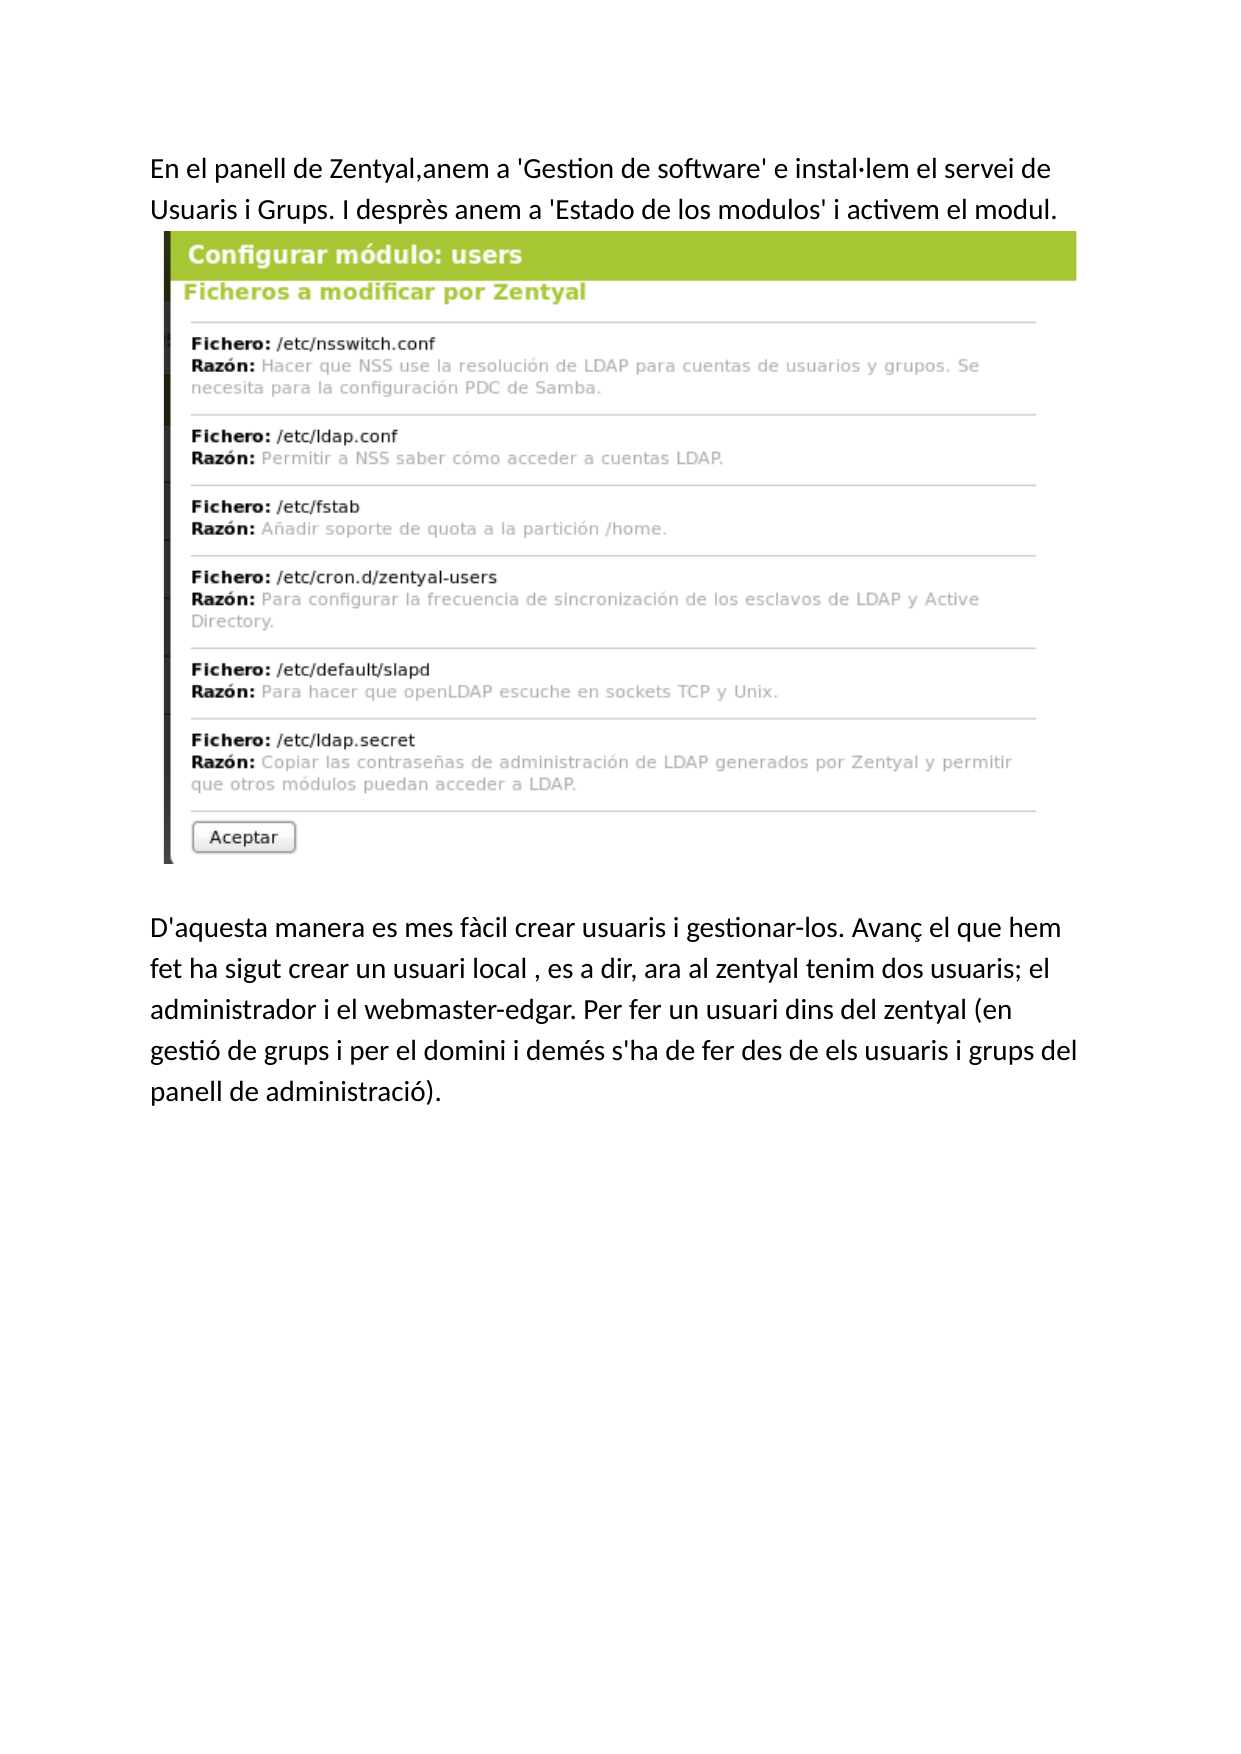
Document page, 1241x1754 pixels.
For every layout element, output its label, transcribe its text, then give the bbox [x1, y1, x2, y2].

text D'aquesta manera es mes fàcil crear usuaris i gestionar-los. Avanç el que hem fet ha sigut crear un usuari local , es a dir, ara al zentyal tenim dos usuaris; el administrador i el webmaster-edgar. Per fer un usuari dins del zentyal (en gestió de grups i per el domini i demés s'ha de fer des de els usuaris i grups del panell de administració). [150, 909, 1090, 1109]
picture [163, 231, 1077, 864]
text En el panell de Zentyal,anem a 'Gestion de software' e instal·lem el servei de Usuaris i Grups. I desprès anem a 'Estado de los modulos' i activem el modul. [150, 150, 1090, 227]
